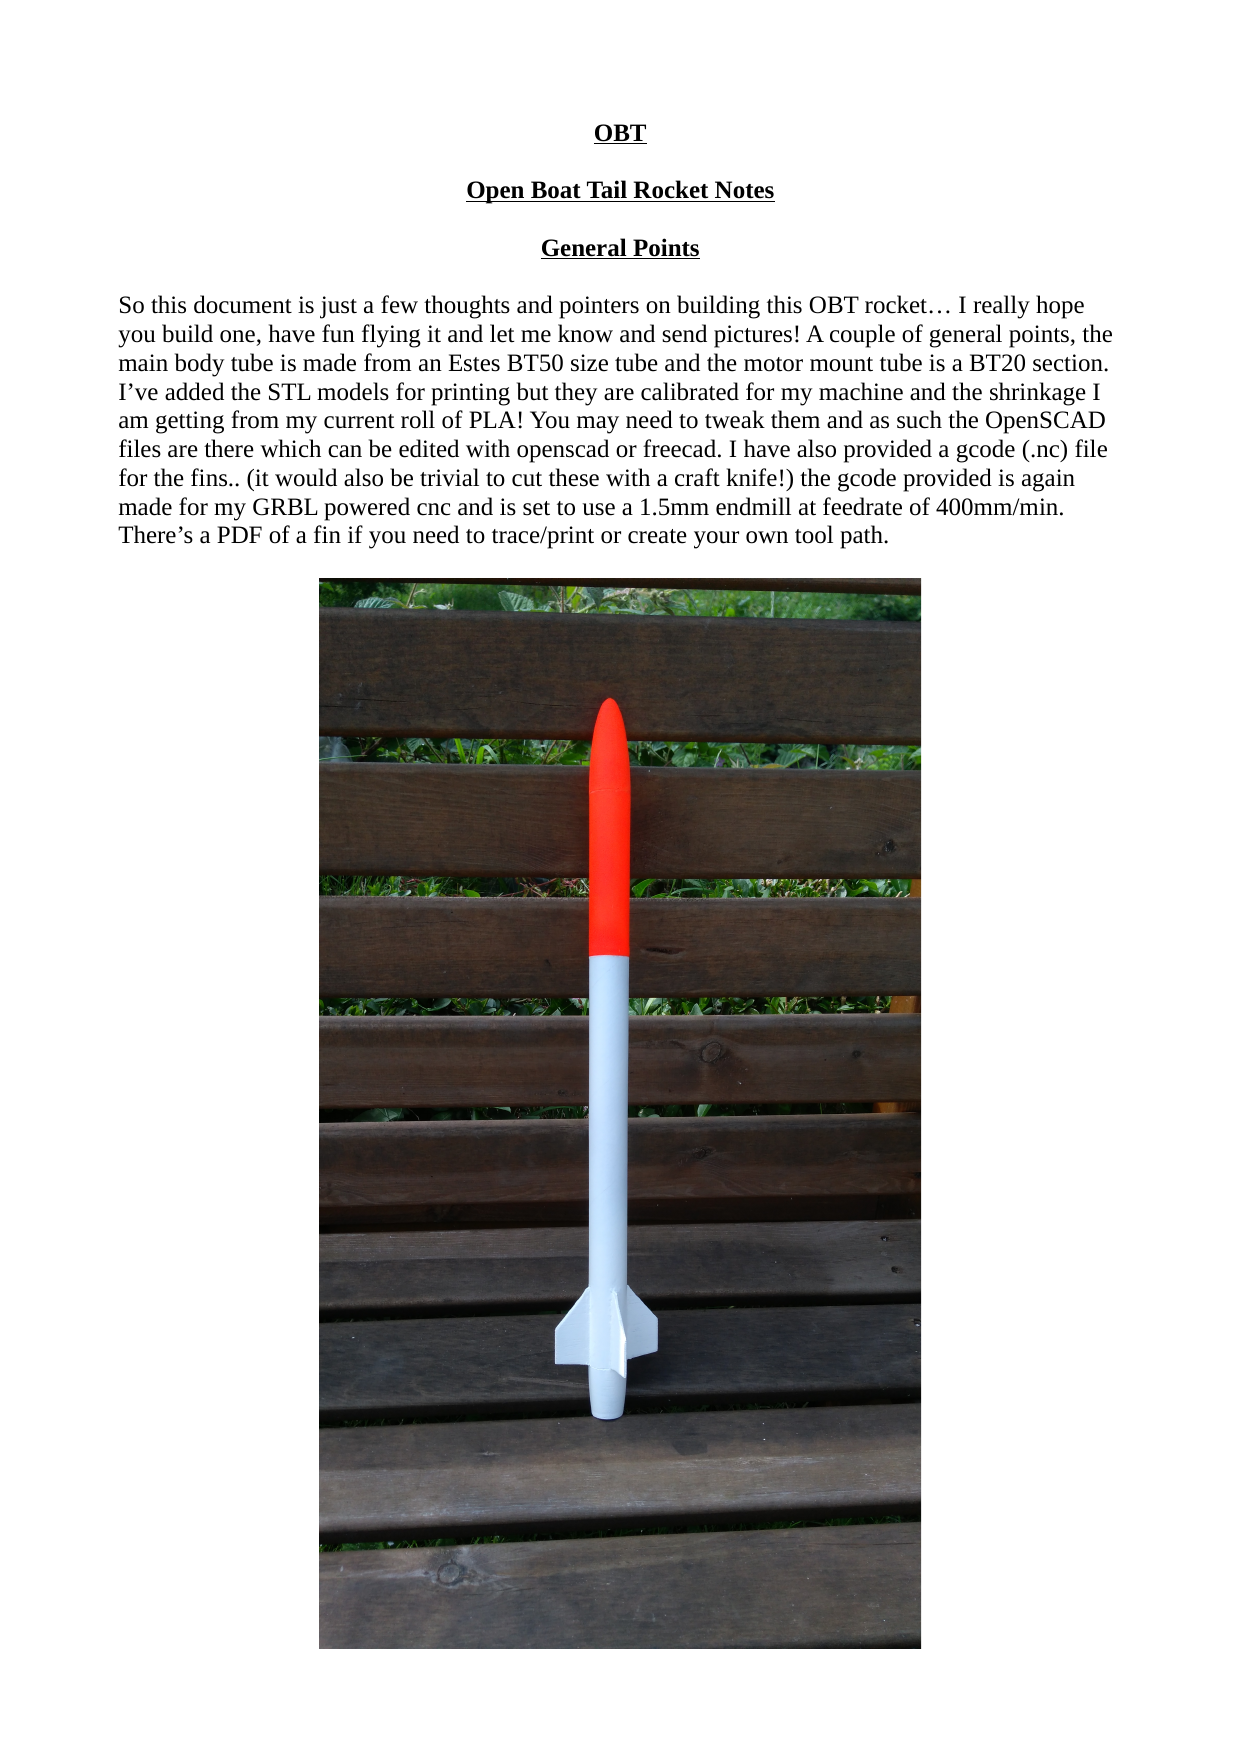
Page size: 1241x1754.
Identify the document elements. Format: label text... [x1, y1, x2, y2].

text Open Boat Tail Rocket Notes [118, 176, 1122, 204]
picture [319, 578, 922, 1649]
text So this document is just a few thoughts and pointers on building this OBT rocket… I really hope you build one, have fun flying it and let me know and send pictures! A couple of general points, the main body tube is made from an Estes BT50 size tube and the motor mount tube is a BT20 section. I’ve added the STL models for printing but they are calibrated for my machine and the shrinkage I am getting from my current roll of PLA! You may need to tweak them and as such the OpenSCAD files are there which can be edited with openscad or freecad. I have also provided a gcode (.nc) file for the fins.. (it would also be trivial to cut these with a craft knife!) the gcode provided is again made for my GRBL powered cnc and is set to use a 1.5mm endmill at feedrate of 400mm/min. There’s a PDF of a fin if you need to trace/print or create your own tool path. [118, 291, 1122, 549]
text OBT [118, 118, 1122, 147]
text General Points [118, 233, 1122, 262]
